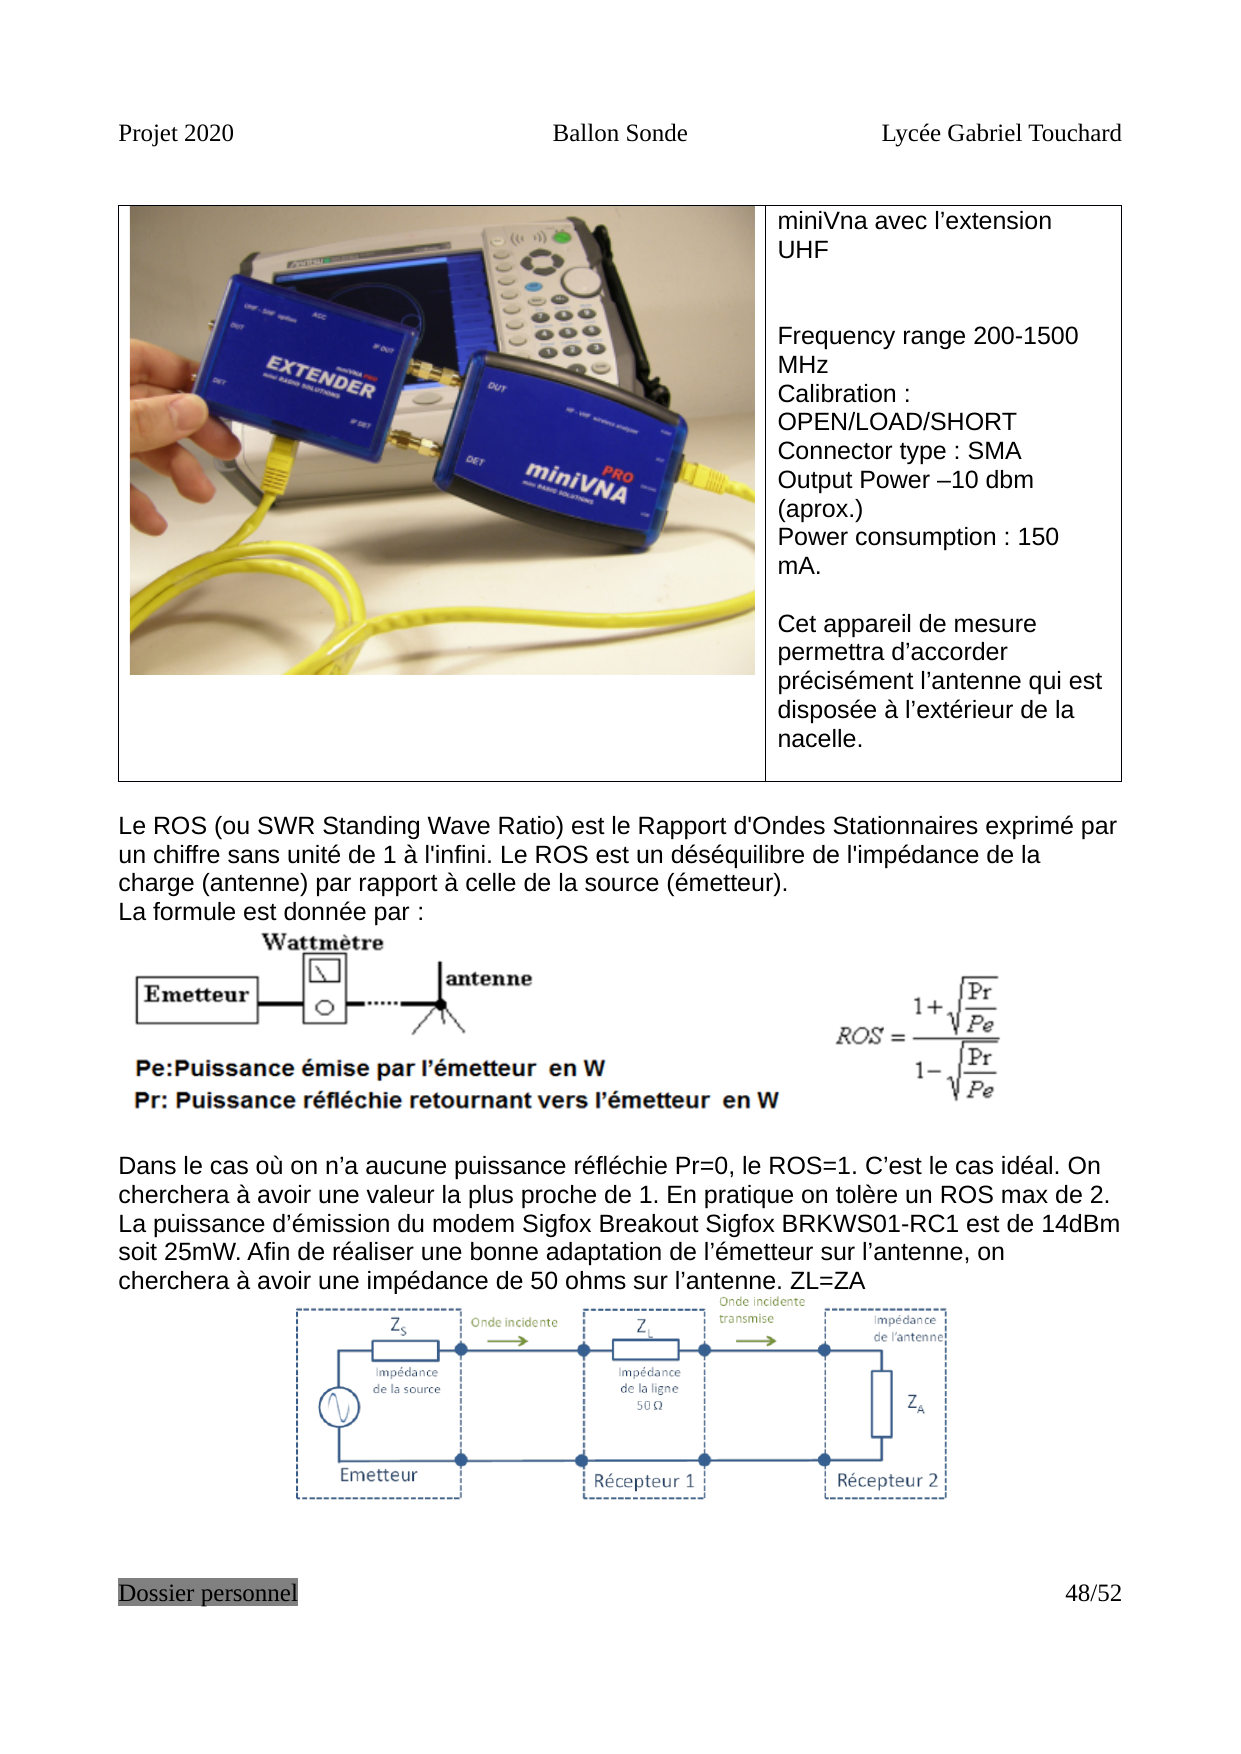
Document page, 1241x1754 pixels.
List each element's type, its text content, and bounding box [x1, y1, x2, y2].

picture [118, 926, 1020, 1121]
text Le ROS (ou SWR Standing Wave Ratio) est le Rapport d'Ondes Stationnaires exprimé par un chiffre sans unité de 1 à l'infini. Le ROS est un déséquilibre de l'impédance de la charge (antenne) par rapport à celle de la source (émetteur). [118, 811, 1122, 897]
table_header miniVna avec l’extension UHF Frequency range 200-1500 MHz Calibration : OPEN/LOAD/SHORT Connector type : SMA Output Power –10 dbm (aprox.) Power consumption : 150 mA. Cet appareil de mesure permettra d’accorder précisément l’antenne qui est disposée à l’extérieur de la nacelle. [766, 206, 1121, 781]
picture [286, 1294, 954, 1504]
text Dans le cas où on n’a aucune puissance réfléchie Pr=0, le ROS=1. C’est le cas idéal. On cherchera à avoir une valeur la plus proche de 1. En pratique on tolère un ROS max de 2. [118, 1151, 1122, 1208]
picture [129, 206, 755, 675]
table_header [119, 206, 765, 781]
text La puissance d’émission du modem Sigfox Breakout Sigfox BRKWS01-RC1 est de 14dBm soit 25mW. Afin de réaliser une bonne adaptation de l’émetteur sur l’antenne, on cherchera à avoir une impédance de 50 ohms sur l’antenne. ZL=ZA [118, 1208, 1122, 1295]
text La formule est donnée par : [118, 897, 1122, 926]
